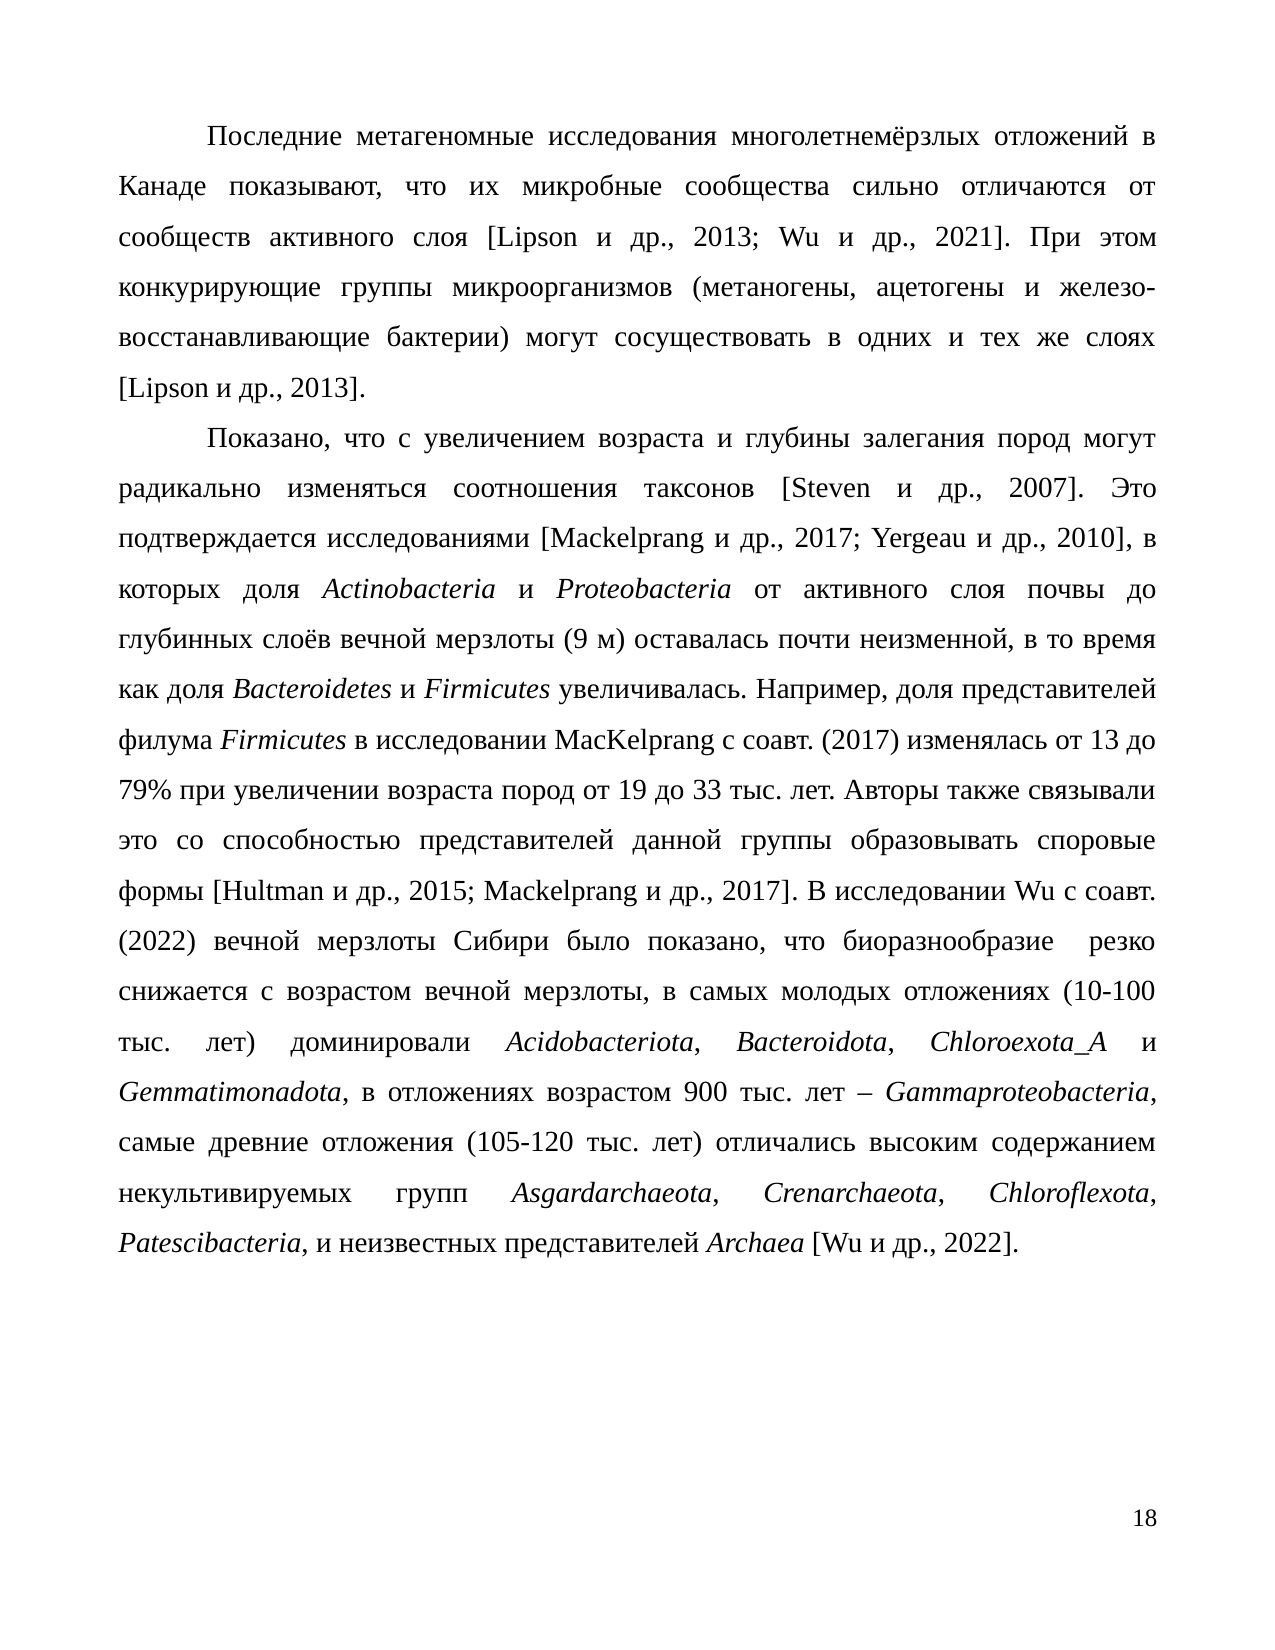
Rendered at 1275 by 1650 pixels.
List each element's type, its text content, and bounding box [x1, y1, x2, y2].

text Последние метагеномные исследования многолетнемёрзлых отложений в Канаде показывают, что их микробные сообщества сильно отличаются от сообществ активного слоя [Lipson и др., 2013; Wu и др., 2021]⁠. При этом конкурирующие группы микроорганизмов (метаногены, ацетогены и железо-восстанавливающие бактерии) могут сосуществовать в одних и тех же слоях [Lipson и др., 2013]. [118, 118, 1157, 403]
text Показано, что с увеличением возраста и глубины залегания пород могут радикально изменяться соотношения таксонов [Steven и др., 2007]⁠. Это подтверждается исследованиями [Mackelprang и др., 2017; Yergeau и др., 2010], в которых доля Actinobacteria и Proteobacteria от активного слоя почвы до глубинных слоёв вечной мерзлоты (9 м) оставалась почти неизменной, в то время как доля Bacteroidetes и Firmicutes увеличивалась. Например, доля представителей филума Firmicutes в исследовании MacKelprang с соавт. (2017) изменялась от 13 до 79% при увеличении возраста пород от 19 до 33 тыс. лет. Авторы также связывали это со способностью представителей данной группы образовывать споровые формы [Hultman и др., 2015; Mackelprang и др., 2017]⁠. В исследовании Wu с соавт. (2022) вечной мерзлоты Сибири было показано, что биоразнообразие резко снижается с возрастом вечной мерзлоты, в самых молодых отложениях (10-100 тыс. лет) доминировали Acidobacteriota, Bacteroidota, Chloroexota_A и Gemmatimonadota, в отложениях возрастом 900 тыс. лет – Gammaproteobacteria, самые древние отложения (105-120 тыс. лет) отличались высоким содержанием некультивируемых групп Asgardarchaeota, Crenarchaeota, Chloroflexota, Patescibacteria, и неизвестных представителей Archaea [Wu и др., 2022]⁠. [118, 420, 1157, 1258]
